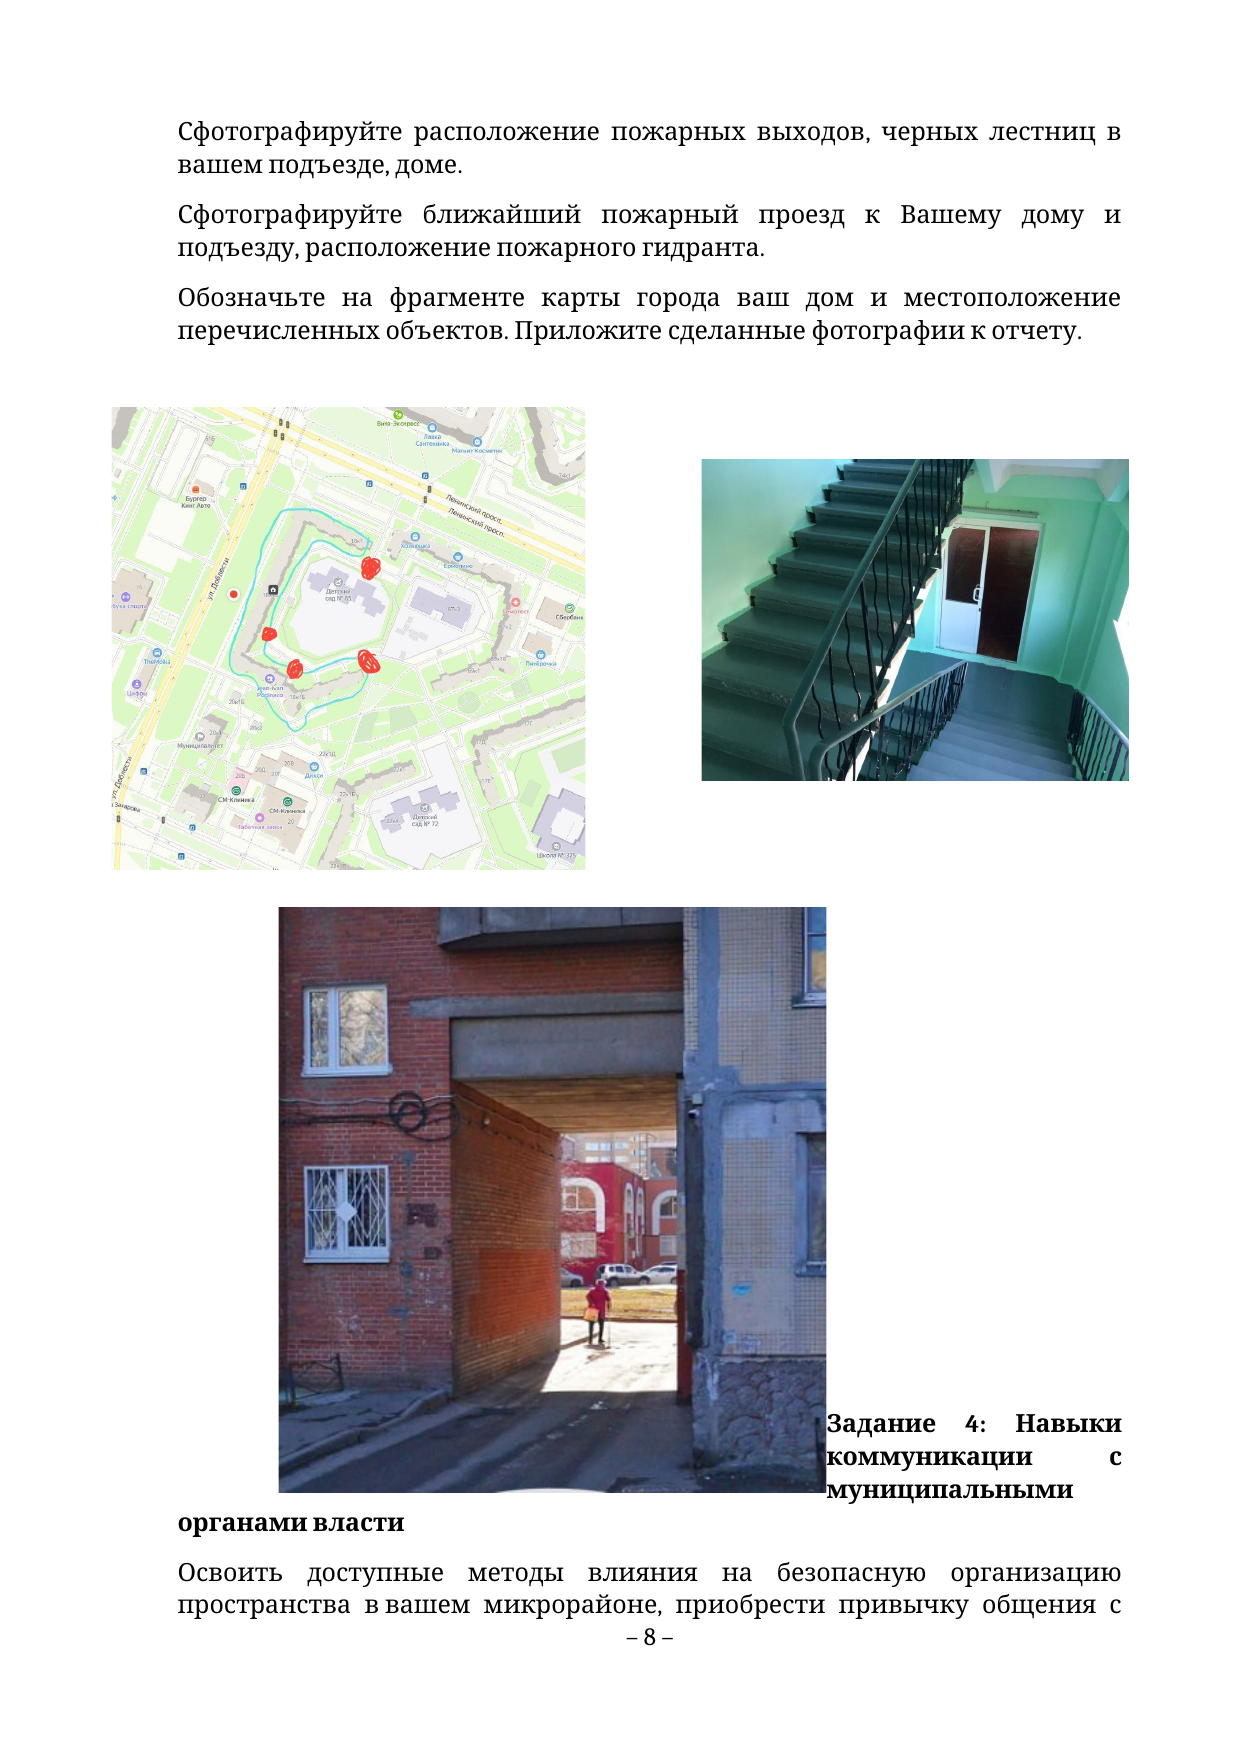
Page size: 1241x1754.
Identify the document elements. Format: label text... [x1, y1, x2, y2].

text Сфотографируйте ближайший пожарный проезд к Вашему дому и подъезду, расположение пожарного гидранта. [177, 201, 1122, 263]
picture [701, 459, 1129, 781]
text Сфотографируйте расположение пожарных выходов, черных лестниц в вашем подъезде, доме. [177, 118, 1122, 180]
text Задание 4: Навыки коммуникации с муниципальными органами власти [177, 1410, 1122, 1537]
text Обозначьте на фрагменте карты города ваш дом и местоположение перечисленных объектов. Приложите сделанные фотографии к отчету. [177, 283, 1122, 345]
picture [278, 907, 827, 1493]
text Освоить доступные методы влияния на безопасную организацию пространства в вашем микрорайоне, приобрести привычку общения с [177, 1558, 1122, 1620]
picture [111, 407, 586, 870]
